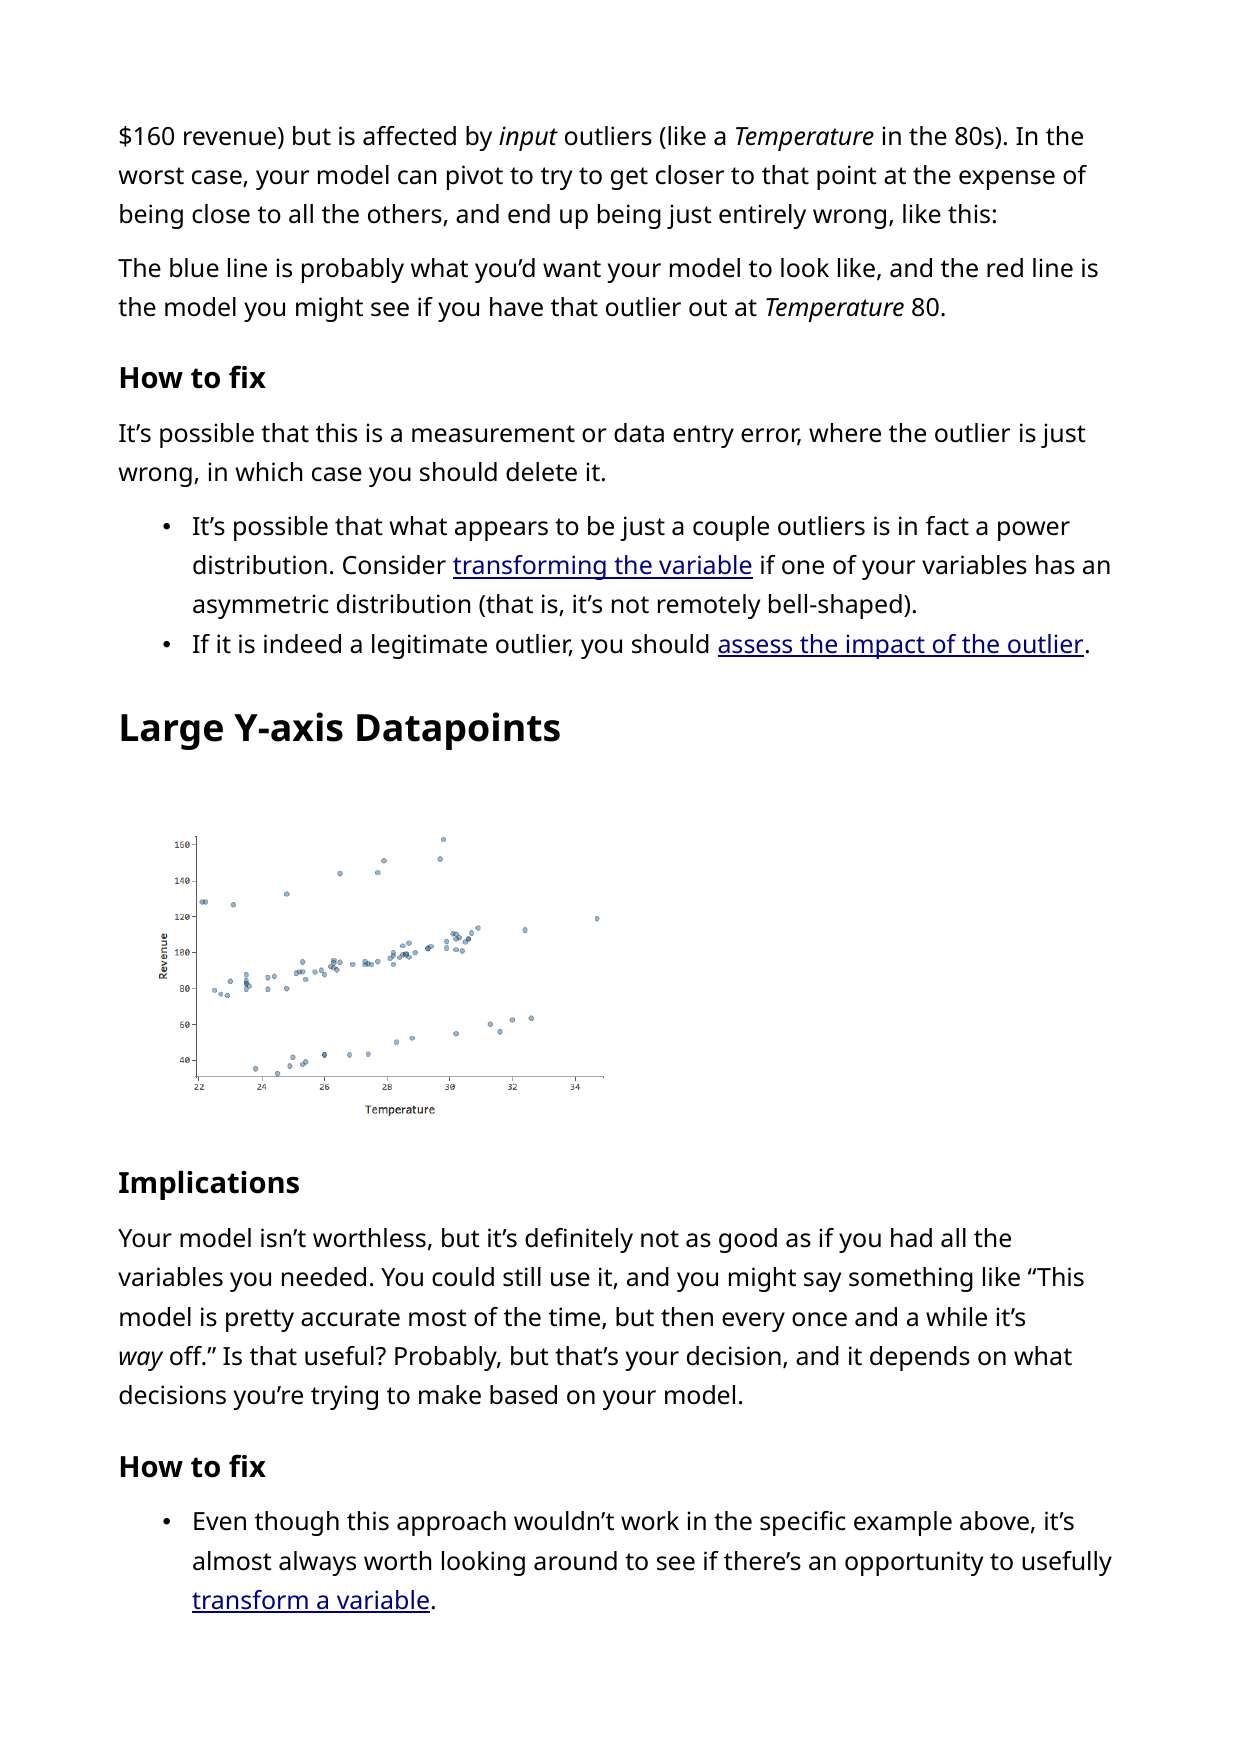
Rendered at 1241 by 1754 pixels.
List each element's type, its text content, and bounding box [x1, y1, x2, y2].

picture [155, 831, 613, 1121]
text It’s possible that this is a measurement or data entry error, where the outlier is just wrong, in which case you should delete it. [118, 416, 1122, 489]
text Your model isn’t worthless, but it’s definitely not as good as if you had all the variables you needed. You could still use it, and you might say something like “This model is pretty accurate most of the time, but then every once and a while it’s way off.” Is that useful? Probably, but that’s your decision, and it depends on what decisions you’re trying to make based on your model. [118, 1221, 1122, 1412]
list Even though this approach wouldn’t work in the specific example above, it’s almost always worth looking around to see if there’s an opportunity to usefully transform a variable. [162, 1504, 1122, 1616]
subtitle How to fix [118, 1446, 1122, 1486]
text $160 revenue) but is affected by input outliers (like a Temperature in the 80s). In the worst case, your model can pivot to try to get closer to that point at the expense of being close to all the others, and end up being just entirely wrong, like this: [118, 118, 1122, 231]
subtitle How to fix [118, 358, 1122, 397]
list It’s possible that what appears to be just a couple outliers is in fact a power distribution. Consider transforming the variable if one of your variables has an asymmetric distribution (that is, it’s not remotely bell-shaped). [162, 509, 1122, 621]
text The blue line is probably what you’d want your model to look like, and the red line is the model you might see if you have that outlier out at Temperature 80. [118, 250, 1122, 323]
list If it is indeed a legitimate outlier, you should assess the impact of the outlier. [162, 626, 1122, 660]
subtitle Large Y-axis Datapoints [118, 701, 1122, 752]
subtitle Implications [118, 1163, 1122, 1202]
